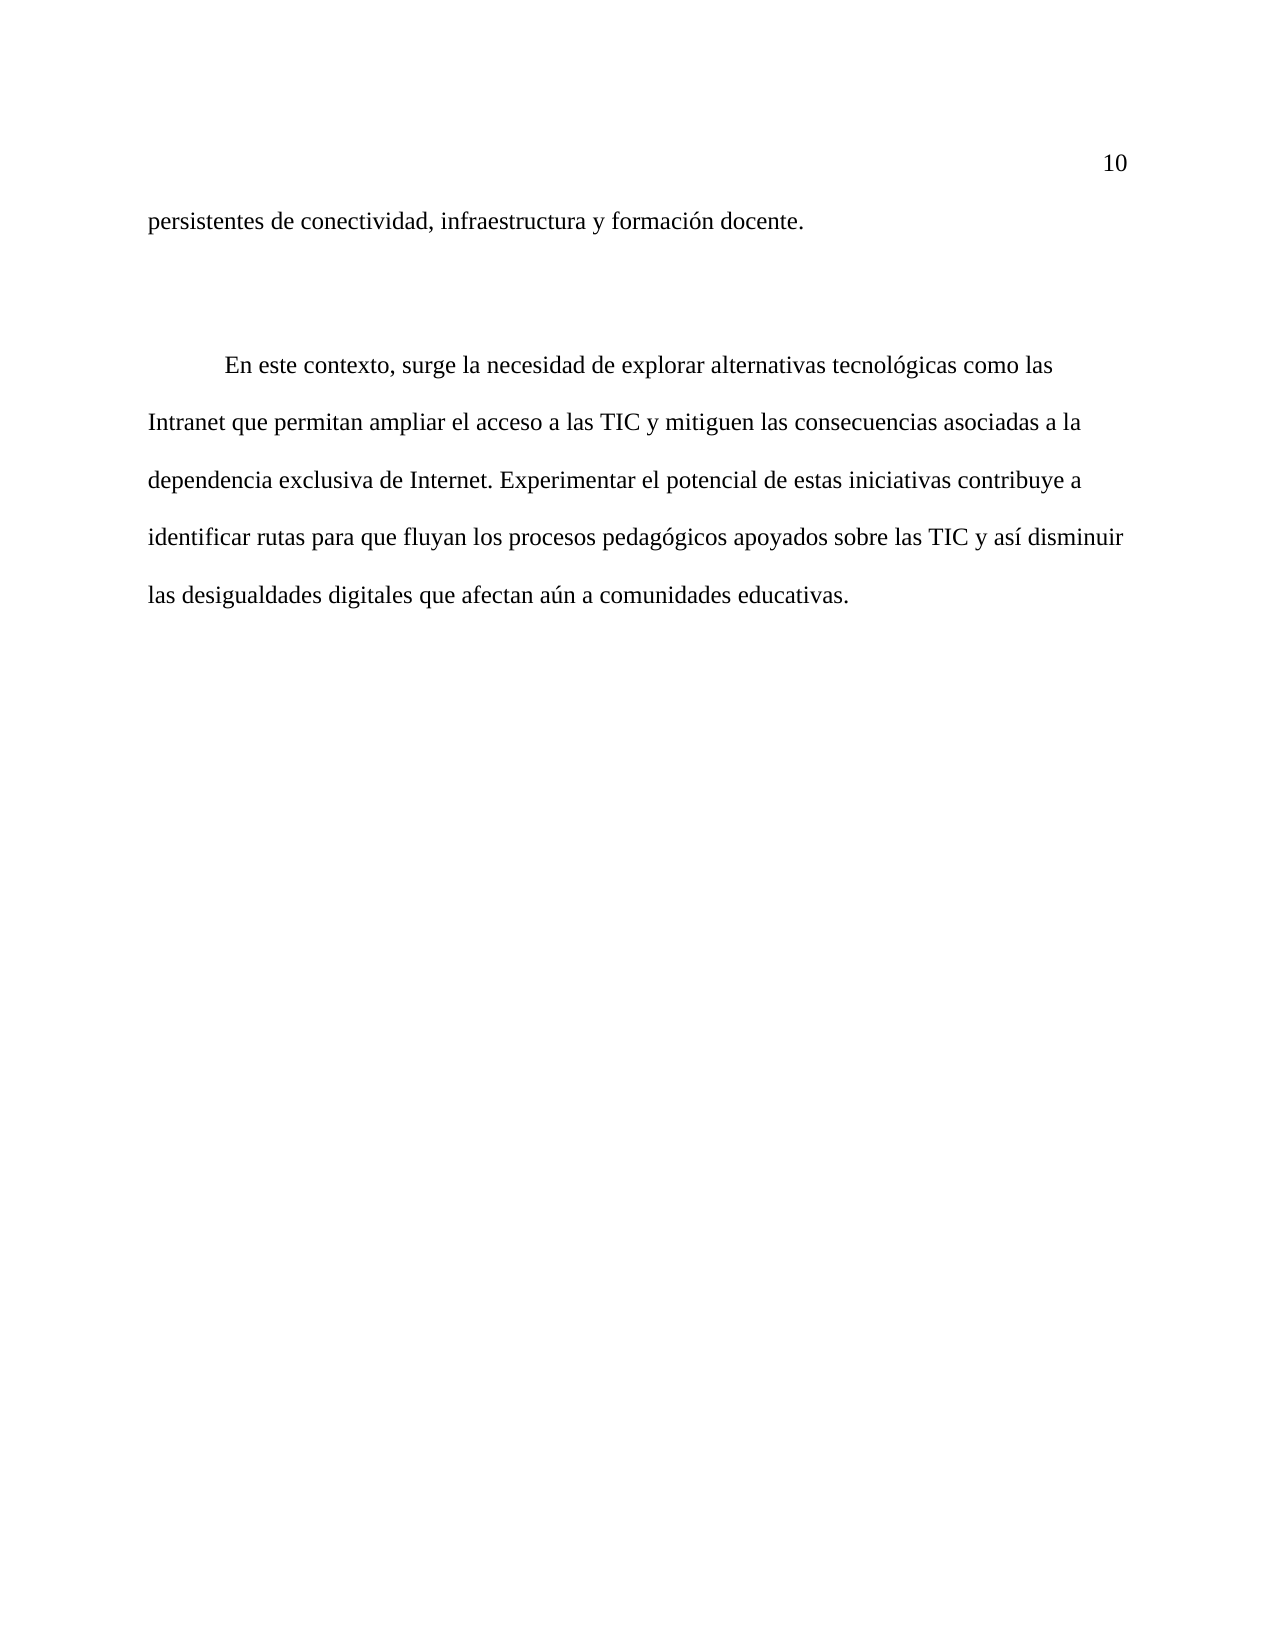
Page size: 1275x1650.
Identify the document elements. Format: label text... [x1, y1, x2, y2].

text persistentes de conectividad, infraestructura y formación docente. [148, 206, 1127, 234]
text En este contexto, surge la necesidad de explorar alternativas tecnológicas como las Intranet que permitan ampliar el acceso a las TIC y mitiguen las consecuencias asociadas a la dependencia exclusiva de Internet. Experimentar el potencial de estas iniciativas contribuye a identificar rutas para que fluyan los procesos pedagógicos apoyados sobre las TIC y así disminuir las desigualdades digitales que afectan aún a comunidades educativas. [148, 350, 1127, 609]
